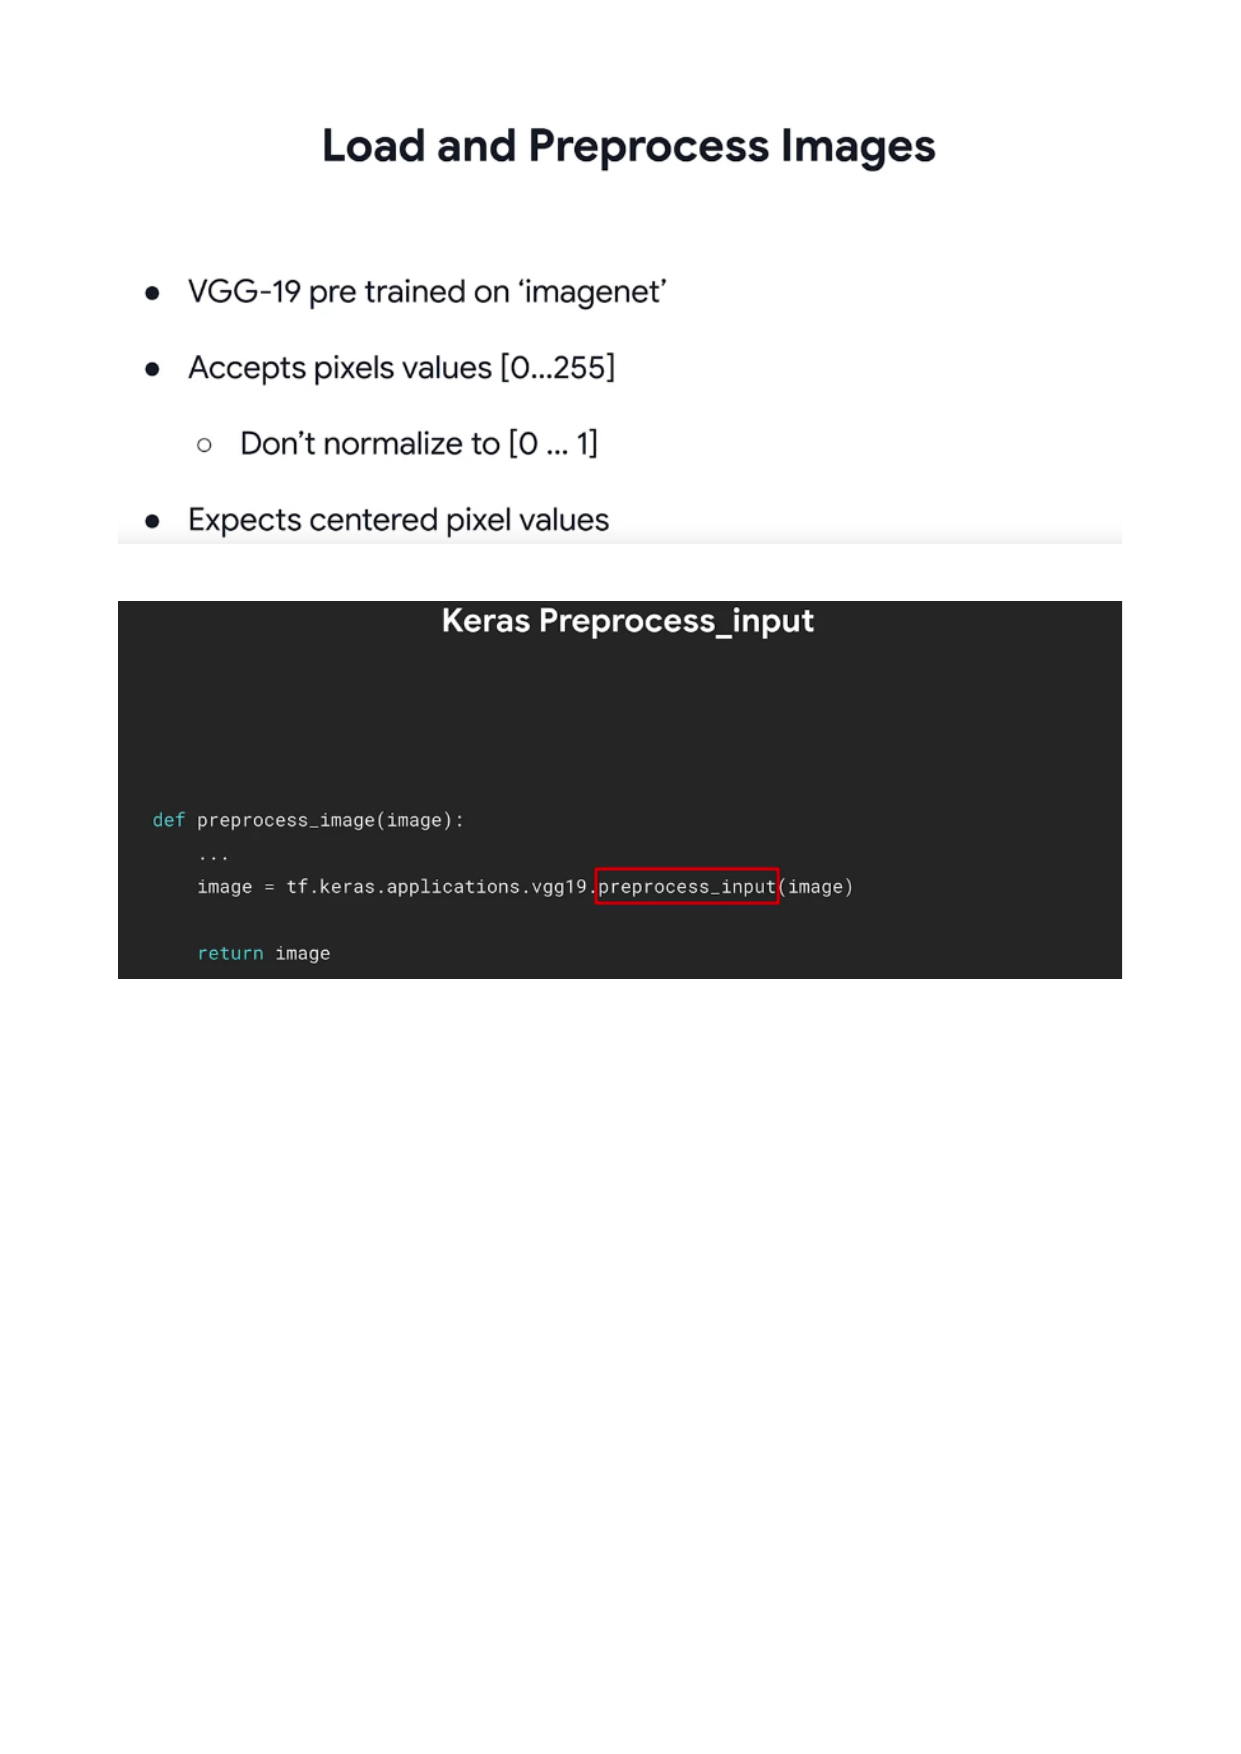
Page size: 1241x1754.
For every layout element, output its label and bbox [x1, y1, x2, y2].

picture [118, 118, 1123, 544]
picture [118, 601, 1123, 979]
